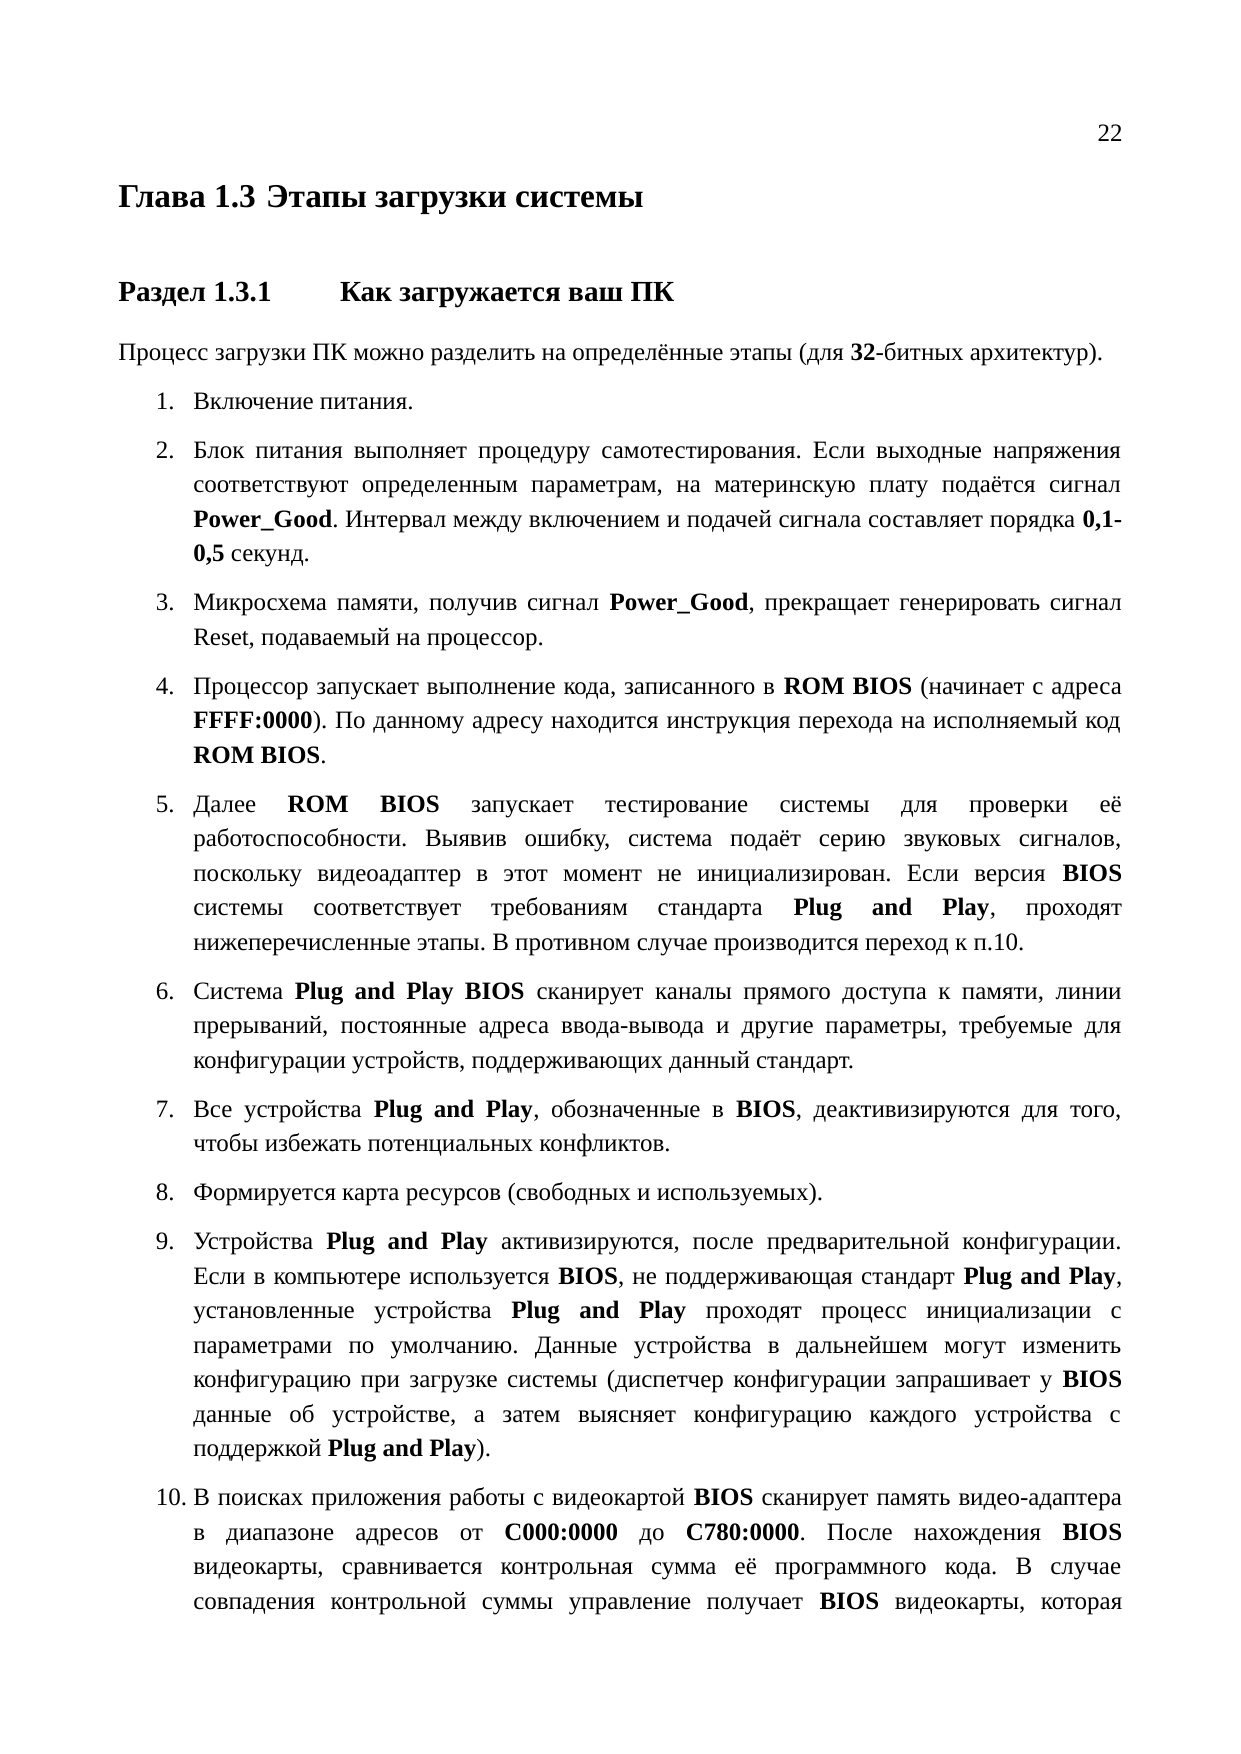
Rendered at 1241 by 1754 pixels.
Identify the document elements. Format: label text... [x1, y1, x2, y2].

list Микросхема памяти, получив сигнал Power_Good, прекращает генерировать сигнал Reset, подаваемый на процессор. [156, 587, 1122, 651]
list Процессор запускает выполнение кода, записанного в ROM BIOS (начинает с адреса FFFF:0000). По данному адресу находится инструкция перехода на исполняемый код ROM BIOS. [156, 671, 1122, 768]
subtitle Этапы загрузки системы [118, 176, 1122, 215]
list Все устройства Plug and Play, обозначенные в BIOS, деактивизируются для того, чтобы избежать потенциальных конфликтов. [156, 1094, 1122, 1157]
list Блок питания выполняет процедуру самотестирования. Если выходные напряжения соответствуют определенным параметрам, на материнскую плату подаётся сигнал Power_Good. Интервал между включением и подачей сигнала составляет порядка 0,1-0,5 секунд. [156, 435, 1122, 567]
list В поисках приложения работы с видеокартой BIOS сканирует память видео-адаптера в диапазоне адресов от C000:0000 до С780:0000. После нахождения BIOS видеокарты, сравнивается контрольная сумма её программного кода. В случае совпадения контрольной суммы управление получает BIOS видеокарты, которая [156, 1482, 1122, 1614]
list Включение питания. [156, 386, 1122, 414]
subtitle Как загружается ваш ПК [118, 274, 1122, 307]
list Формируется карта ресурсов (свободных и используемых). [156, 1177, 1122, 1206]
list Устройства Plug and Play активизируются, после предварительной конфигурации. Если в компьютере используется BIOS, не поддерживающая стандарт Plug and Play, установленные устройства Plug and Play проходят процесс инициализации с параметрами по умолчанию. Данные устройства в дальнейшем могут изменить конфигурацию при загрузке системы (диспетчер конфигурации запрашивает у BIOS данные об устройстве, а затем выясняет конфигурацию каждого устройства с поддержкой Plug and Play). [156, 1226, 1122, 1462]
list Далее ROM BIOS запускает тестирование системы для проверки её работоспособности. Выявив ошибку, система подаёт серию звуковых сигналов, поскольку видеоадаптер в этот момент не инициализирован. Если версия BIOS системы соответствует требованиям стандарта Plug and Play, проходят нижеперечисленные этапы. В противном случае производится переход к п.10. [156, 789, 1122, 956]
text Процесс загрузки ПК можно разделить на определённые этапы (для 32-битных архитектур). [118, 337, 1122, 365]
list Система Plug and Play BIOS сканирует каналы прямого доступа к памяти, линии прерываний, постоянные адреса ввода-вывода и другие параметры, требуемые для конфигурации устройств, поддерживающих данный стандарт. [156, 976, 1122, 1073]
